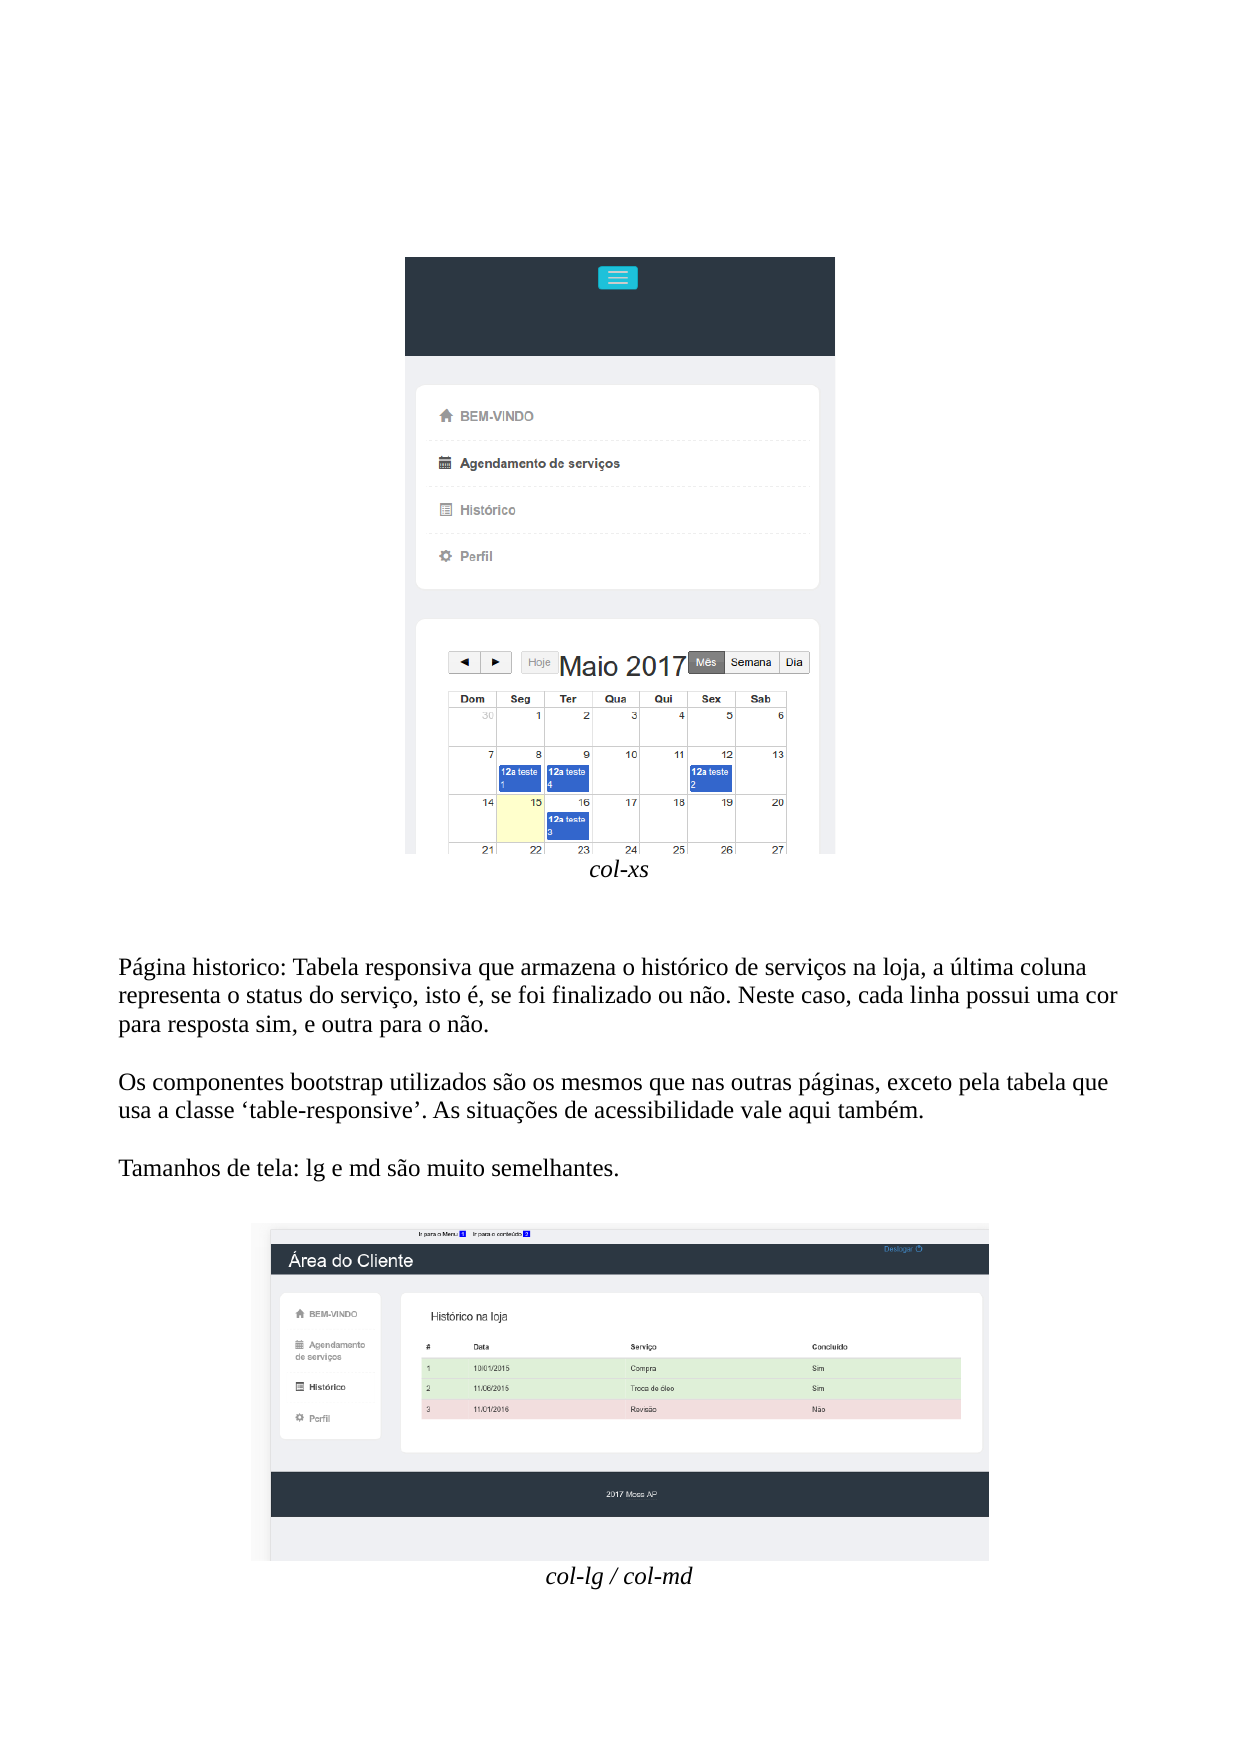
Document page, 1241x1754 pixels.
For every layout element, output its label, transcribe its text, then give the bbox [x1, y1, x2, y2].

picture [405, 257, 836, 854]
text Os componentes bootstrap utilizados são os mesmos que nas outras páginas, exceto pela tabela que usa a classe ‘table-responsive’. As situações de acessibilidade vale aqui também. [118, 1067, 1122, 1124]
text Página historico: Tabela responsiva que armazena o histórico de serviços na loja, a última coluna representa o status do serviço, isto é, se foi finalizado ou não. Neste caso, cada linha possui uma cor para resposta sim, e outra para o não. [118, 952, 1122, 1038]
text col-lg / col-md [251, 1561, 989, 1589]
picture [251, 1223, 989, 1561]
text Tamanhos de tela: lg e md são muito semelhantes. [118, 1153, 1122, 1182]
text col-xs [405, 854, 835, 882]
